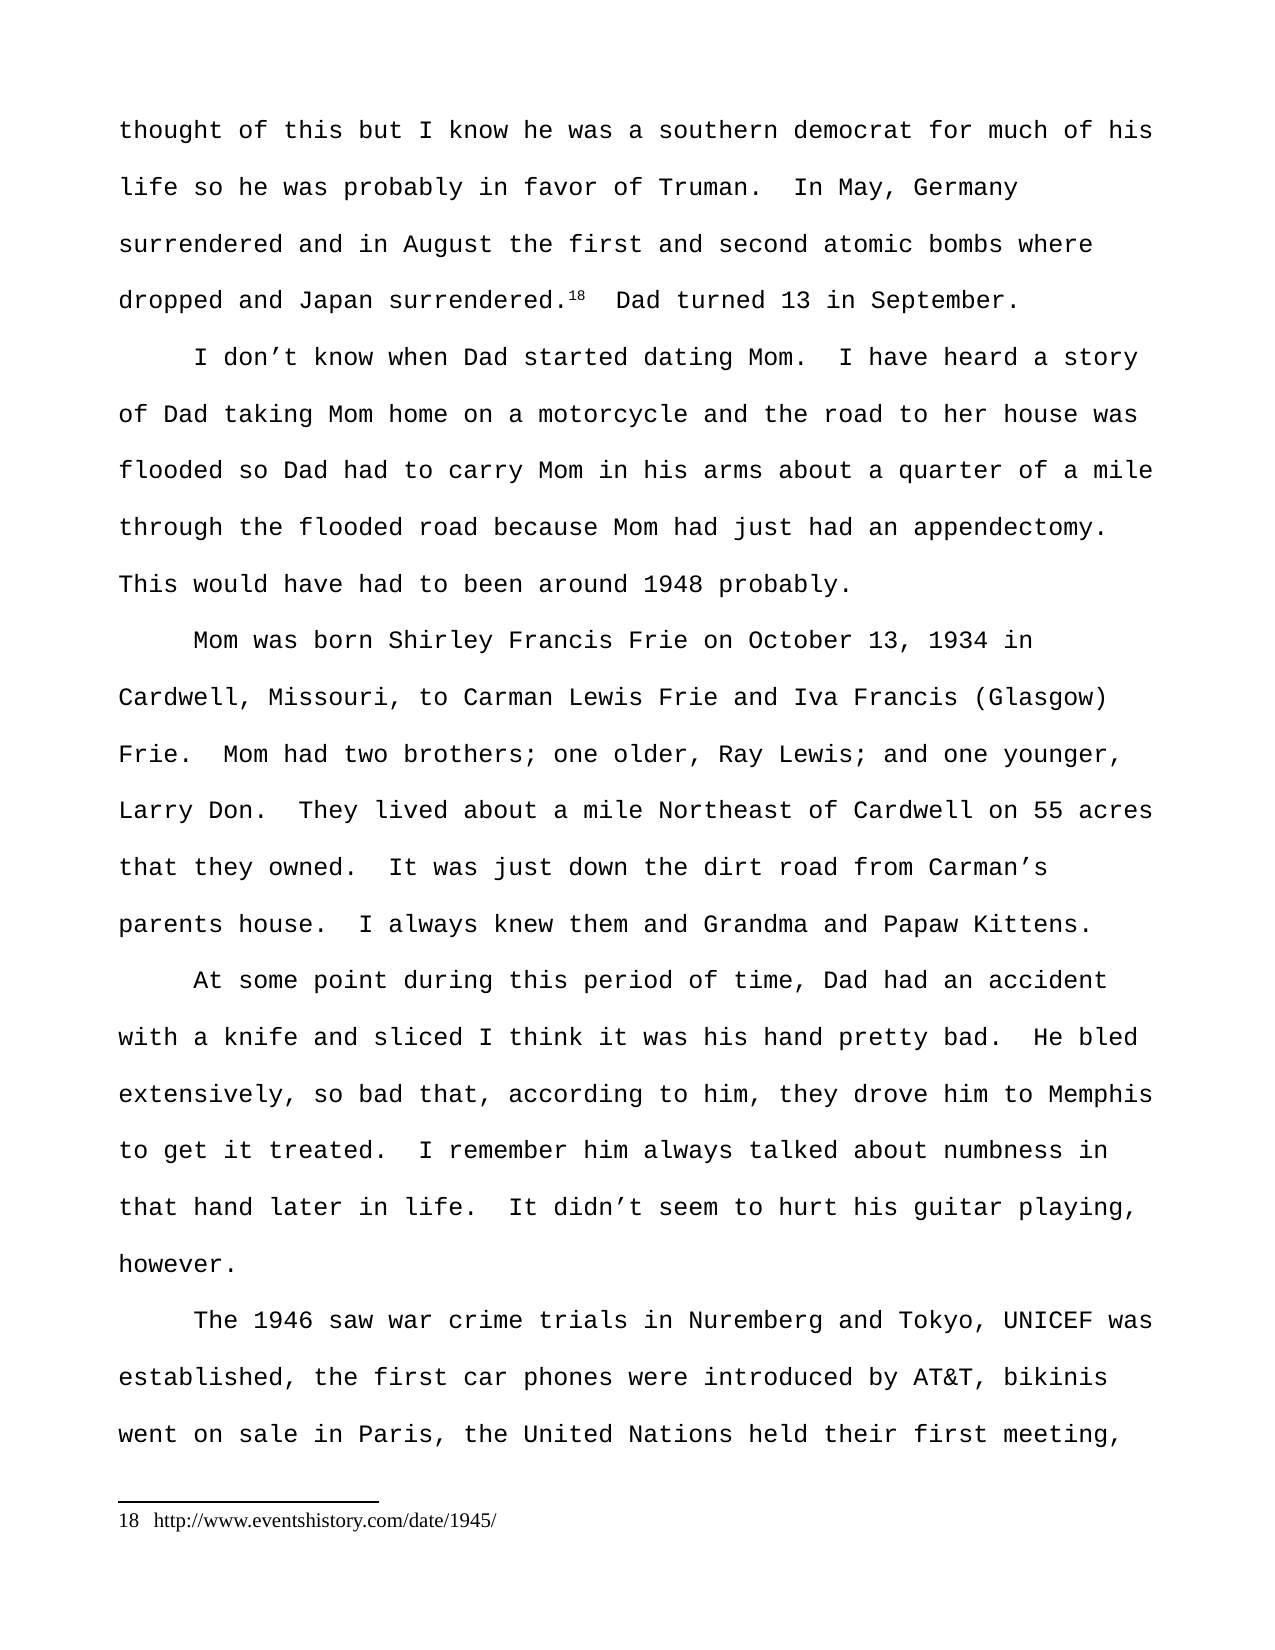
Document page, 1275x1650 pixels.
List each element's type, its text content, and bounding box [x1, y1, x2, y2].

text The 1946 saw war crime trials in Nuremberg and Tokyo, UNICEF was established, the first car phones were introduced by AT&T, bikinis went on sale in Paris, the United Nations held their first meeting, [118, 1308, 1157, 1450]
text thought of this but I know he was a southern democrat for much of his life so he was probably in favor of Truman. In May, Germany surrendered and in August the first and second atomic bombs where dropped and Japan surrendered. Dad turned 13 in September. [118, 118, 1157, 316]
text At some point during this period of time, Dad had an accident with a knife and sliced I think it was his hand pretty bad. He bled extensively, so bad that, according to him, they drove him to Memphis to get it treated. I remember him always talked about numbness in that hand later in life. It didn’t seem to hurt his guitar playing, however. [118, 968, 1157, 1280]
text I don’t know when Dad started dating Mom. I have heard a story of Dad taking Mom home on a motorcycle and the road to her house was flooded so Dad had to carry Mom in his arms about a quarter of a mile through the flooded road because Mom had just had an appendectomy. This would have had to been around 1948 probably. [118, 345, 1157, 600]
text http://www.eventshistory.com/date/1945/ [118, 1508, 1157, 1532]
text Mom was born Shirley Francis Frie on October 13, 1934 in Cardwell, Missouri, to Carman Lewis Frie and Iva Francis (Glasgow) Frie. Mom had two brothers; one older, Ray Lewis; and one younger, Larry Don. They lived about a mile Northeast of Cardwell on 55 acres that they owned. It was just down the dirt road from Carman’s parents house. I always knew them and Grandma and Papaw Kittens. [118, 628, 1157, 940]
